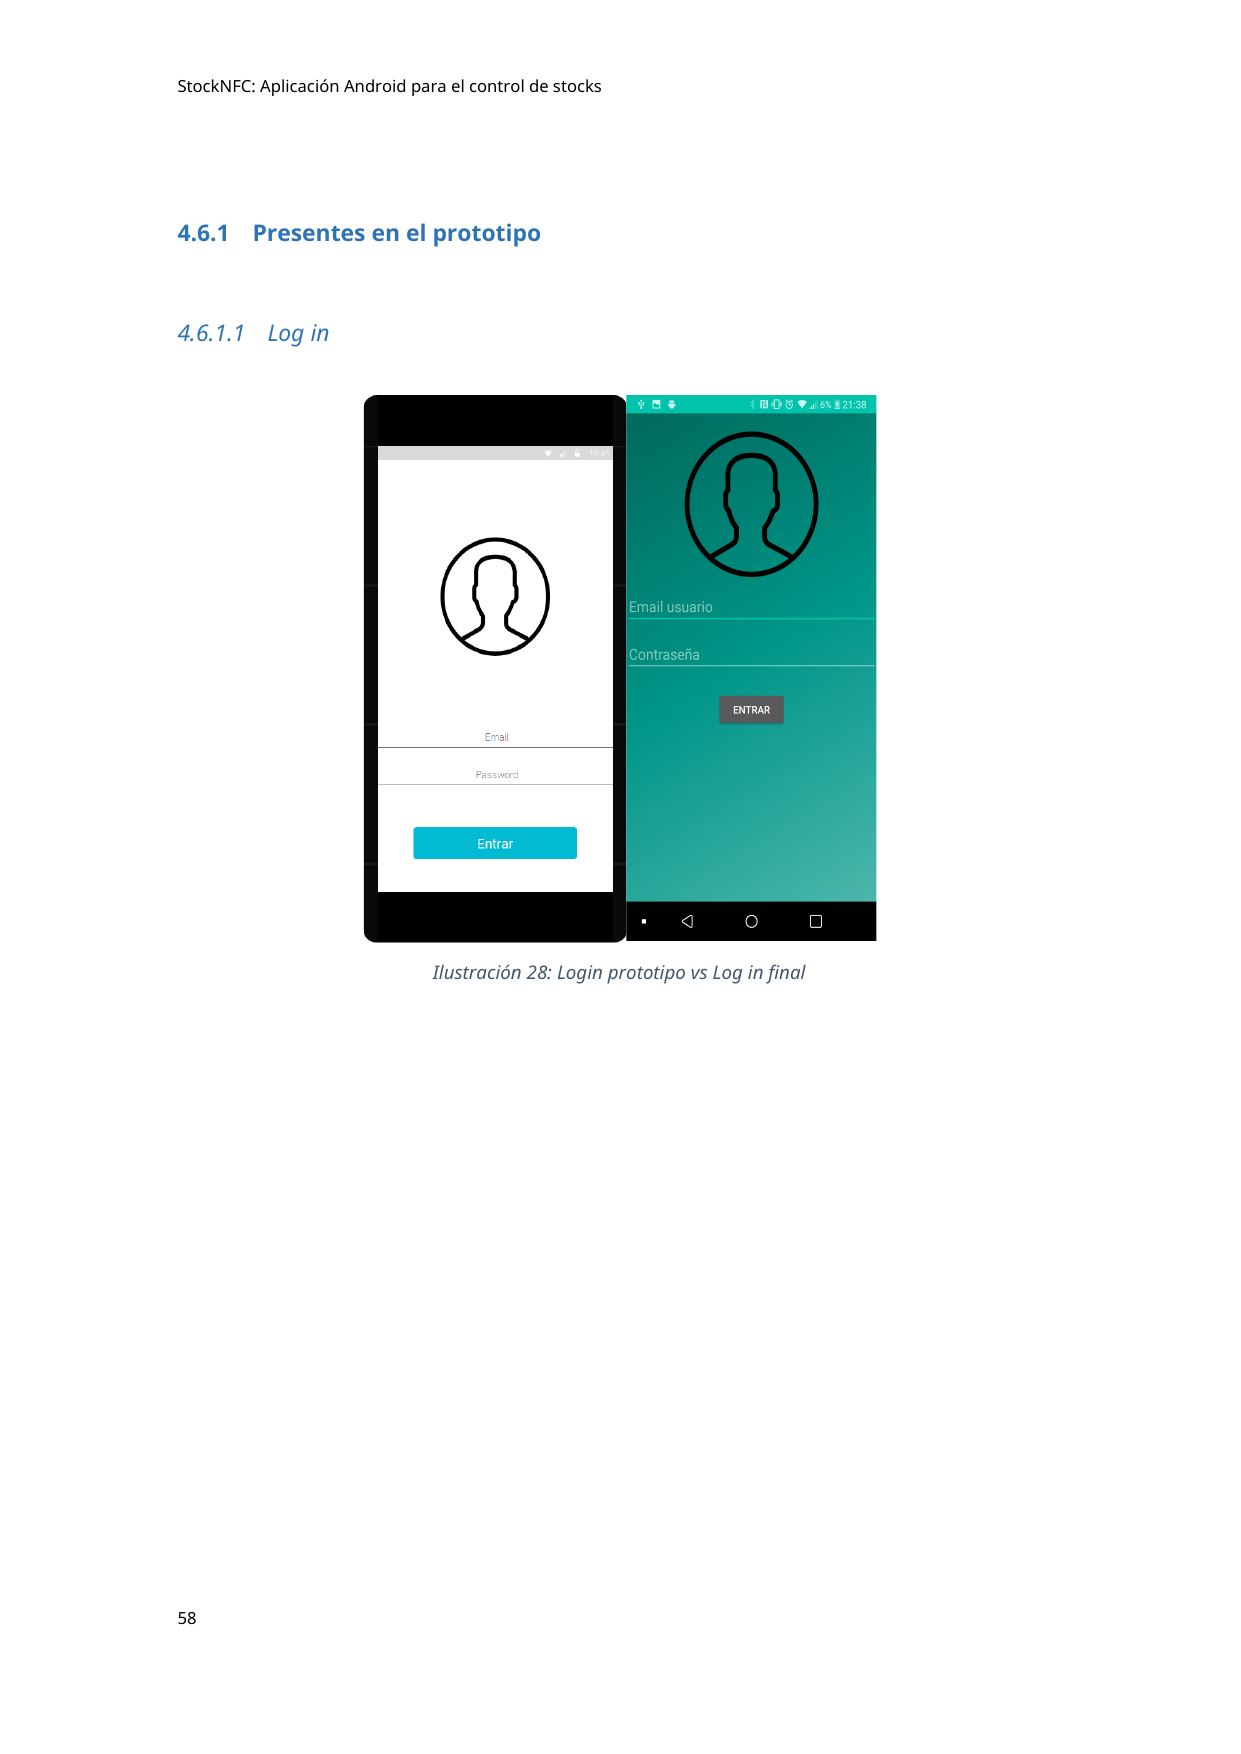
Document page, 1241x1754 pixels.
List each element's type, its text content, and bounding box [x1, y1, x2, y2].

subtitle Presentes en el prototipo [177, 216, 1063, 248]
text Ilustración 28: Login prototipo vs Log in final [177, 959, 1063, 985]
subtitle Log in [177, 316, 1063, 348]
